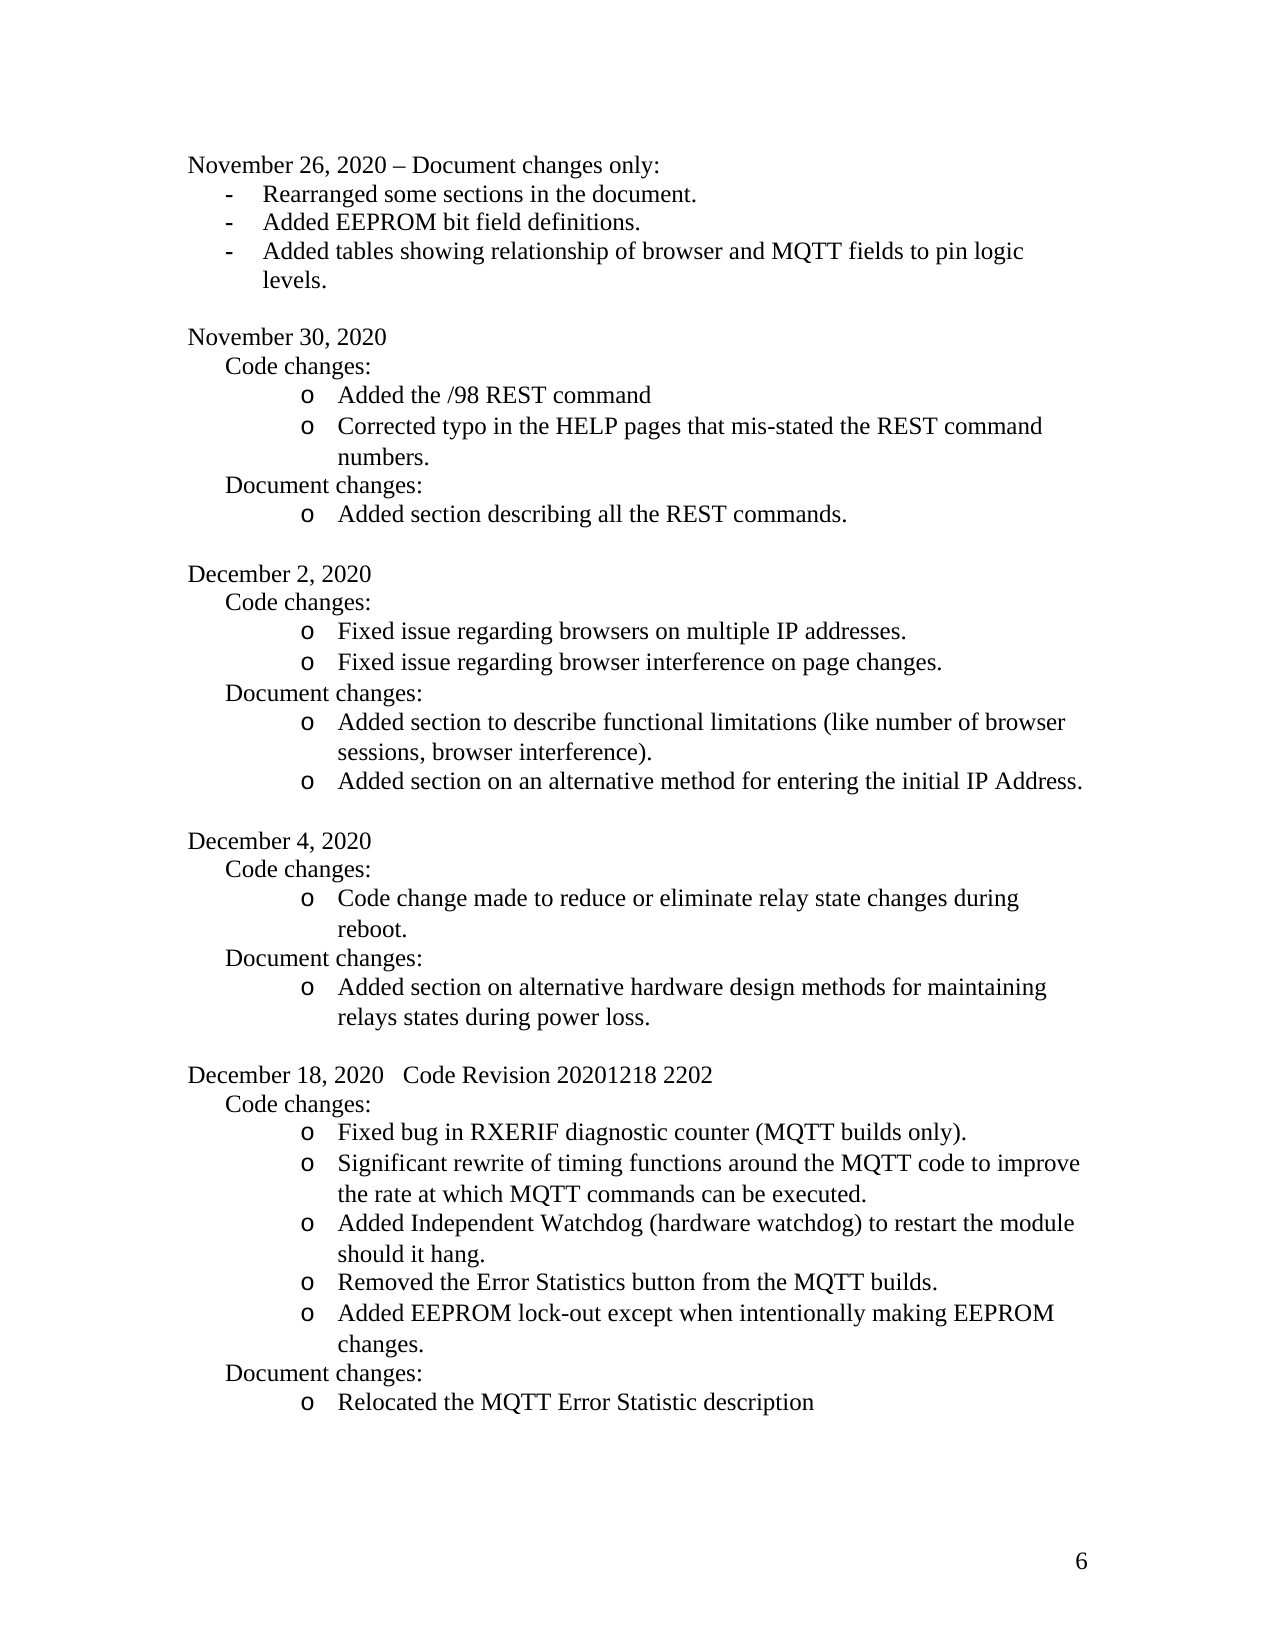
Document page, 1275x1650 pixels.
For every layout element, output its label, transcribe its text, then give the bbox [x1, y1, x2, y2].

text December 4, 2020 [187, 826, 1087, 854]
list Added section on an alternative method for entering the initial IP Address. [300, 766, 1087, 797]
list Code change made to reduce or eliminate relay state changes during reboot. [300, 883, 1087, 943]
list Added EEPROM lock-out except when intentionally making EEPROM changes. [300, 1298, 1087, 1358]
list Added tables showing relationship of browser and MQTT fields to pin logic levels. [225, 236, 1087, 294]
text Document changes: [225, 943, 1087, 972]
list Relocated the MQTT Error Statistic description [300, 1387, 1087, 1417]
text Code changes: [225, 1089, 1087, 1117]
list Fixed bug in RXERIF diagnostic counter (MQTT builds only). [300, 1117, 1087, 1148]
list Added EEPROM bit field definitions. [225, 207, 1087, 236]
text December 18, 2020 Code Revision 20201218 2202 [187, 1060, 1087, 1089]
text December 2, 2020 [187, 559, 1087, 587]
text Code changes: [225, 587, 1087, 616]
list Fixed issue regarding browser interference on page changes. [300, 647, 1087, 678]
text Document changes: [225, 1358, 1087, 1387]
list Added section to describe functional limitations (like number of browser sessions, browser interference). [300, 707, 1087, 766]
text Code changes: [225, 854, 1087, 883]
list Added Independent Watchdog (hardware watchdog) to restart the module should it hang. [300, 1208, 1087, 1267]
list Corrected typo in the HELP pages that mis-stated the REST command numbers. [300, 411, 1087, 470]
list Added the /98 REST command [300, 380, 1087, 411]
text Document changes: [225, 678, 1087, 707]
list Removed the Error Statistics button from the MQTT builds. [300, 1267, 1087, 1298]
list Fixed issue regarding browsers on multiple IP addresses. [300, 616, 1087, 647]
text November 30, 2020 [187, 322, 1087, 351]
list Added section on alternative hardware design methods for maintaining relays states during power loss. [300, 972, 1087, 1031]
list Added section describing all the REST commands. [300, 499, 1087, 530]
text November 26, 2020 – Document changes only: [187, 150, 1087, 179]
list Significant rewrite of timing functions around the MQTT code to improve the rate at which MQTT commands can be executed. [300, 1148, 1087, 1208]
text Document changes: [225, 470, 1087, 499]
list Rearranged some sections in the document. [225, 179, 1087, 207]
text Code changes: [225, 351, 1087, 380]
